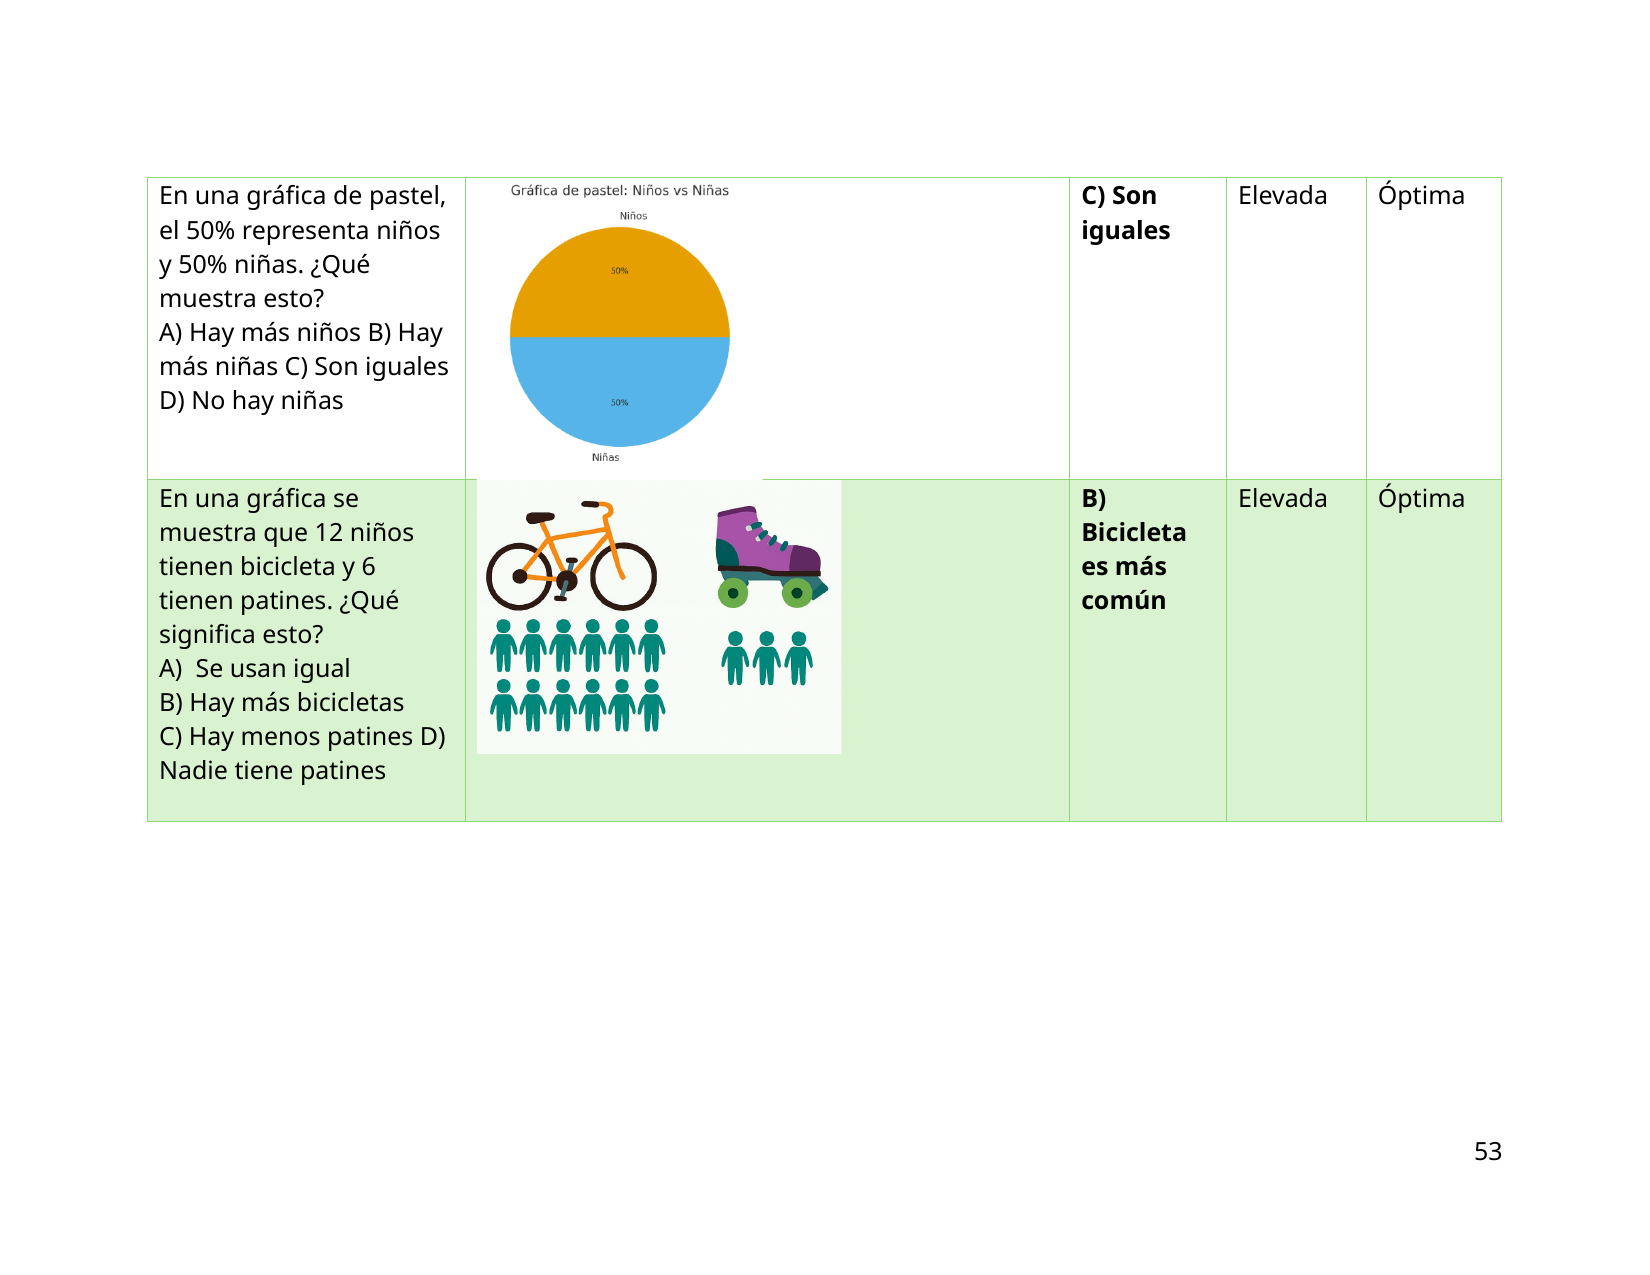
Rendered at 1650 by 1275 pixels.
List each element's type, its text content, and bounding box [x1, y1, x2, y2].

table_cell B) Bicicleta es más común [1070, 480, 1226, 821]
table_cell Óptima [1367, 480, 1501, 821]
table_cell Óptima [1367, 178, 1501, 479]
picture [477, 178, 842, 737]
table_cell Elevada [1227, 178, 1366, 479]
table_cell [763, 178, 1069, 479]
table_cell En una gráfica de pastel, el 50% representa niños y 50% niñas. ¿Qué muestra esto? A) Hay más niños B) Hay más niñas C) Son iguales D) No hay niñas [148, 178, 465, 479]
table_cell Elevada [1227, 480, 1366, 821]
table_cell [466, 178, 477, 479]
table_cell En una gráfica se muestra que 12 niños tienen bicicleta y 6 tienen patines. ¿Qué significa esto? A) Se usan igual B) Hay más bicicletas C) Hay menos patines D) Nadie tiene patines [148, 480, 465, 821]
table_cell C) Son iguales [1070, 178, 1226, 479]
table_cell [466, 480, 1069, 821]
